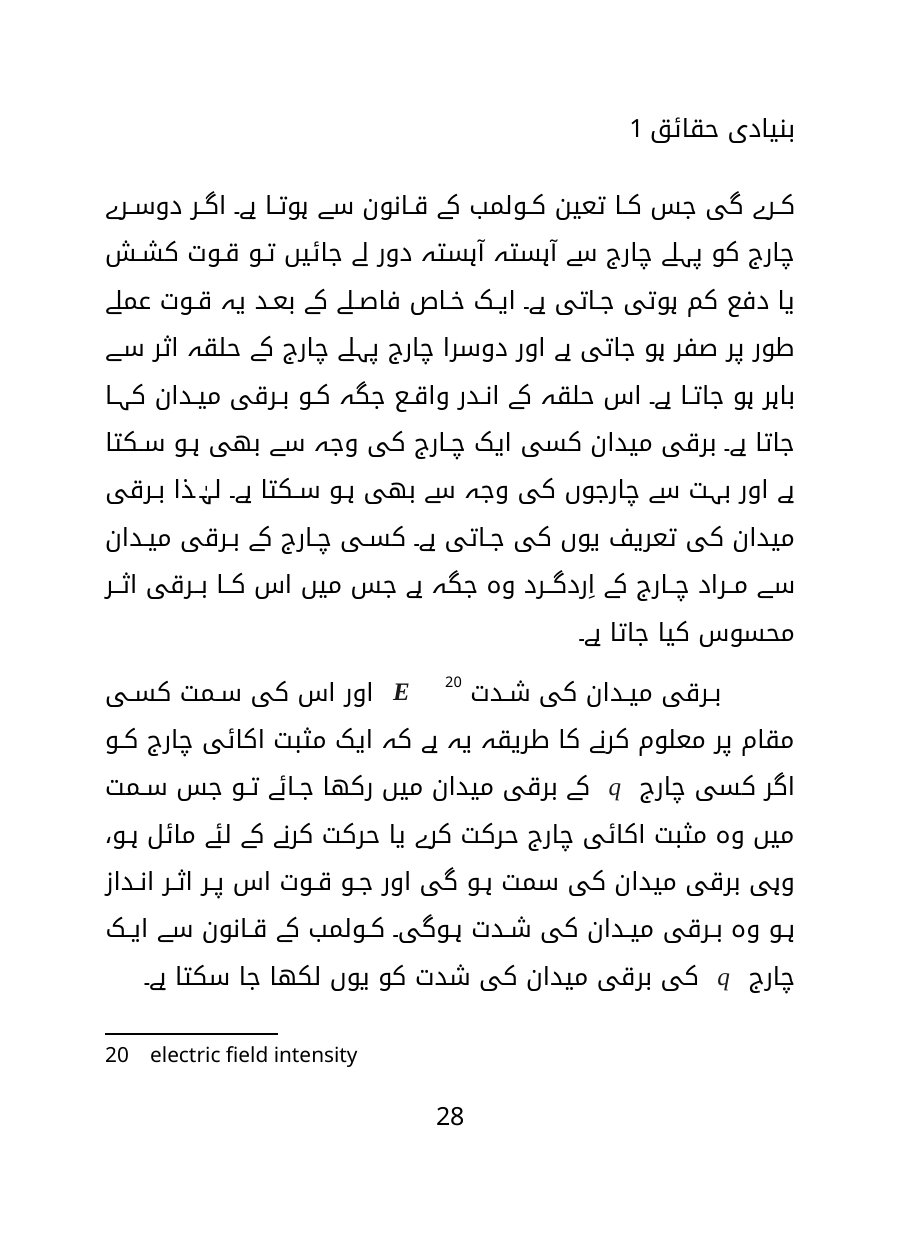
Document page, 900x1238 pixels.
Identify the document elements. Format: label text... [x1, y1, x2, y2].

text برقی میدان کی شدت اور اس کی سمت کسی مقام پر معلوم کرنے کا طریقہ یہ ہے کہ ایک مثبت اکائی چارج کو اگر کسی چارجکے برقی میدان میں رکھا جائے تو جس سمت میں وہ مثبت اکائی چارج حرکت کرے یا حرکت کرنے کے لئے مائل ہو، وہی برقی میدان کی سمت ہو گی اور جو قوت اس پر اثر انداز ہو وہ برقی میدان کی شدت ہوگی۔ کولمب کے قانون سے ایک چارجکی برقی میدان کی شدت کو یوں لکھا جا سکتا ہے۔ [105, 669, 795, 1001]
text electric field intensity [105, 1040, 795, 1068]
text اگر ایک چارج کسی جگہ موجود ہو اور دوسرا چارج اس کے قریب لایا جائے تو دوسرے چارج پر کشش یا دفع کی قوت عمل کرے گی جس کا تعین کولمب کے قانون سے ہوتا ہے۔ اگر دوسرے چارج کو پہلے چارج سے آہستہ آہستہ دور لے جائیں تو قوت کشش یا دفع کم ہوتی جاتی ہے۔ ایک خاص فاصلے کے بعد یہ قوت عملے طور پر صفر ہو جاتی ہے اور دوسرا چارج پہلے چارج کے حلقہ اثر سے باہر ہو جاتا ہے۔ اس حلقہ کے اندر واقع جگہ کو برقی میدان کہا جاتا ہے۔ برقی میدان کسی ایک چارج کی وجہ سے بھی ہو سکتا ہے اور بہت سے چارجوں کی وجہ سے بھی ہو سکتا ہے۔ لہٰذا برقی میدان کی تعریف یوں کی جاتی ہے۔ کسی چارج کے برقی میدان سے مراد چارج کے اِردگرد وہ جگہ ہے جس میں اس کا برقی اثر محسوس کیا جاتا ہے۔ [105, 182, 795, 656]
